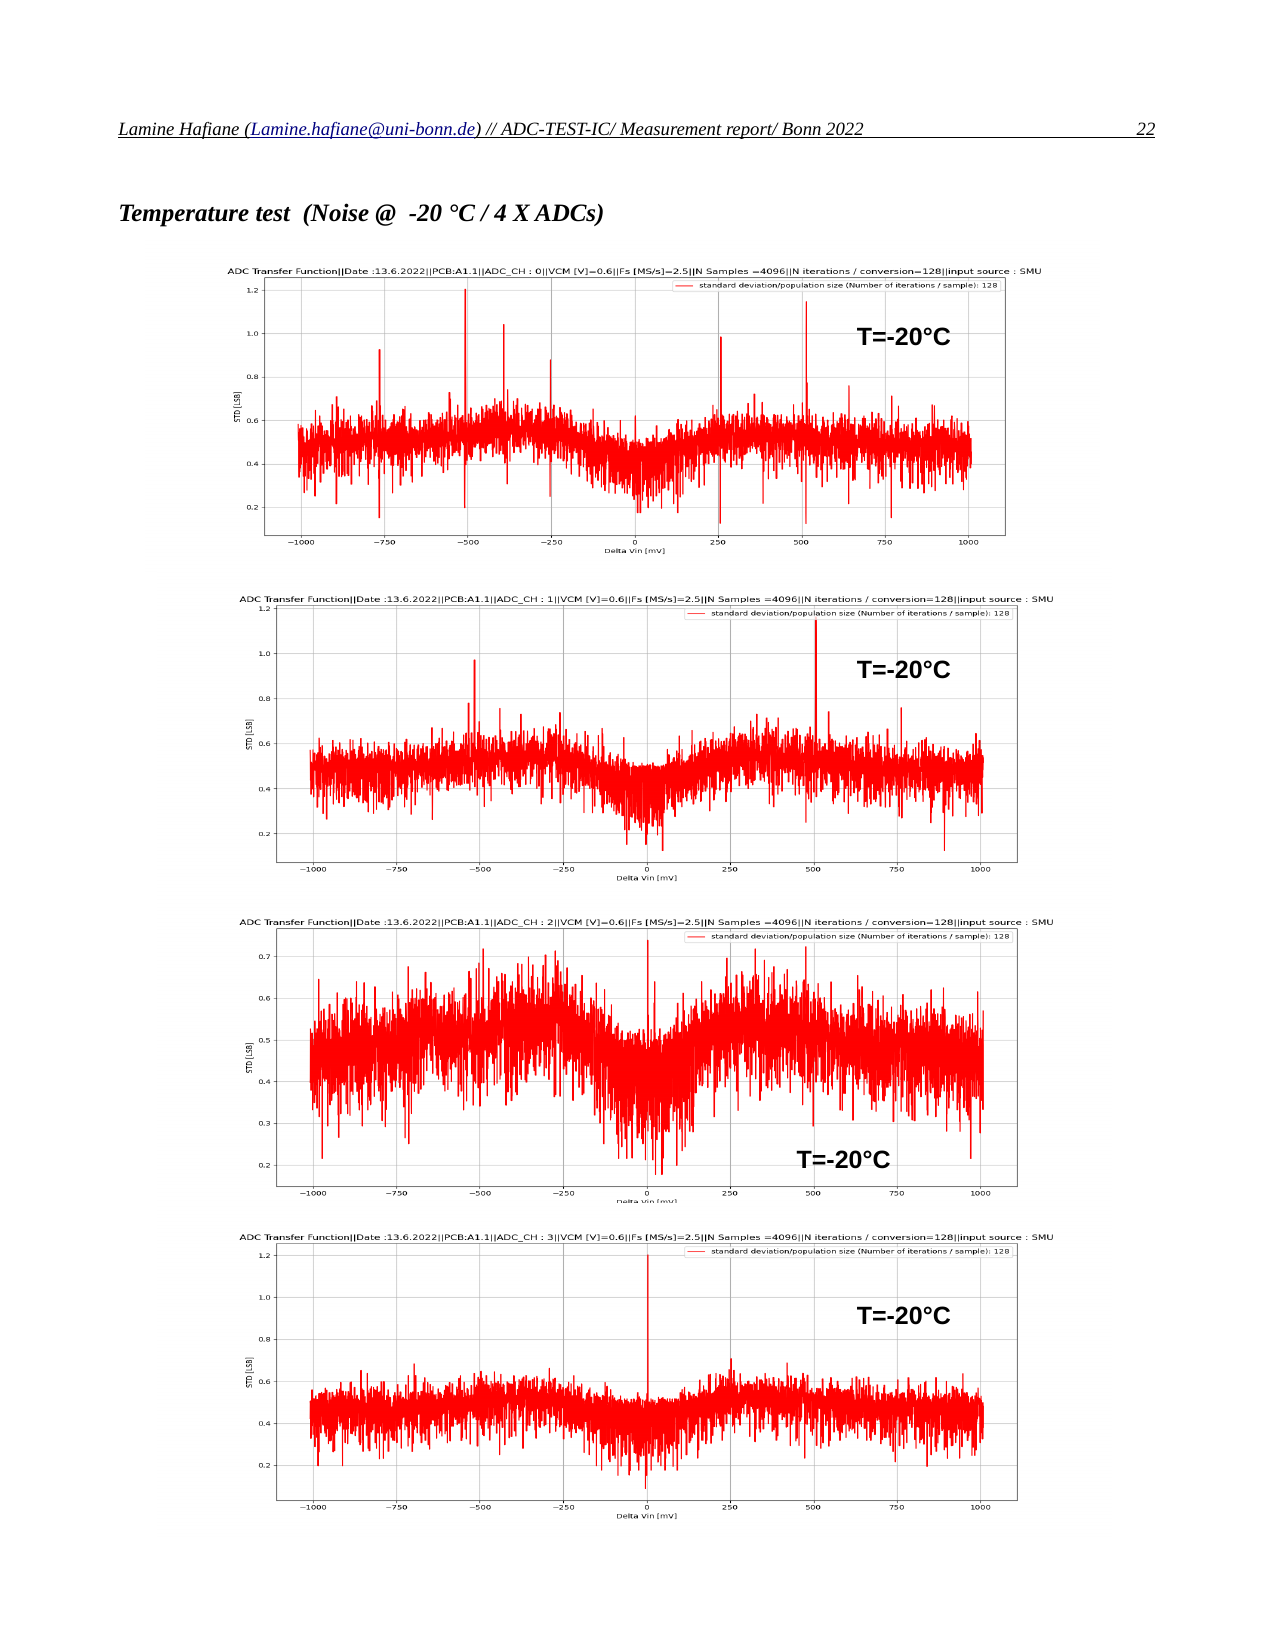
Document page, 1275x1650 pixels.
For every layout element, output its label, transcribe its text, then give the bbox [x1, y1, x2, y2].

picture [145, 237, 1112, 1537]
text Temperature test (Noise @ -20 °C / 4 X ADCs) [118, 198, 1157, 227]
